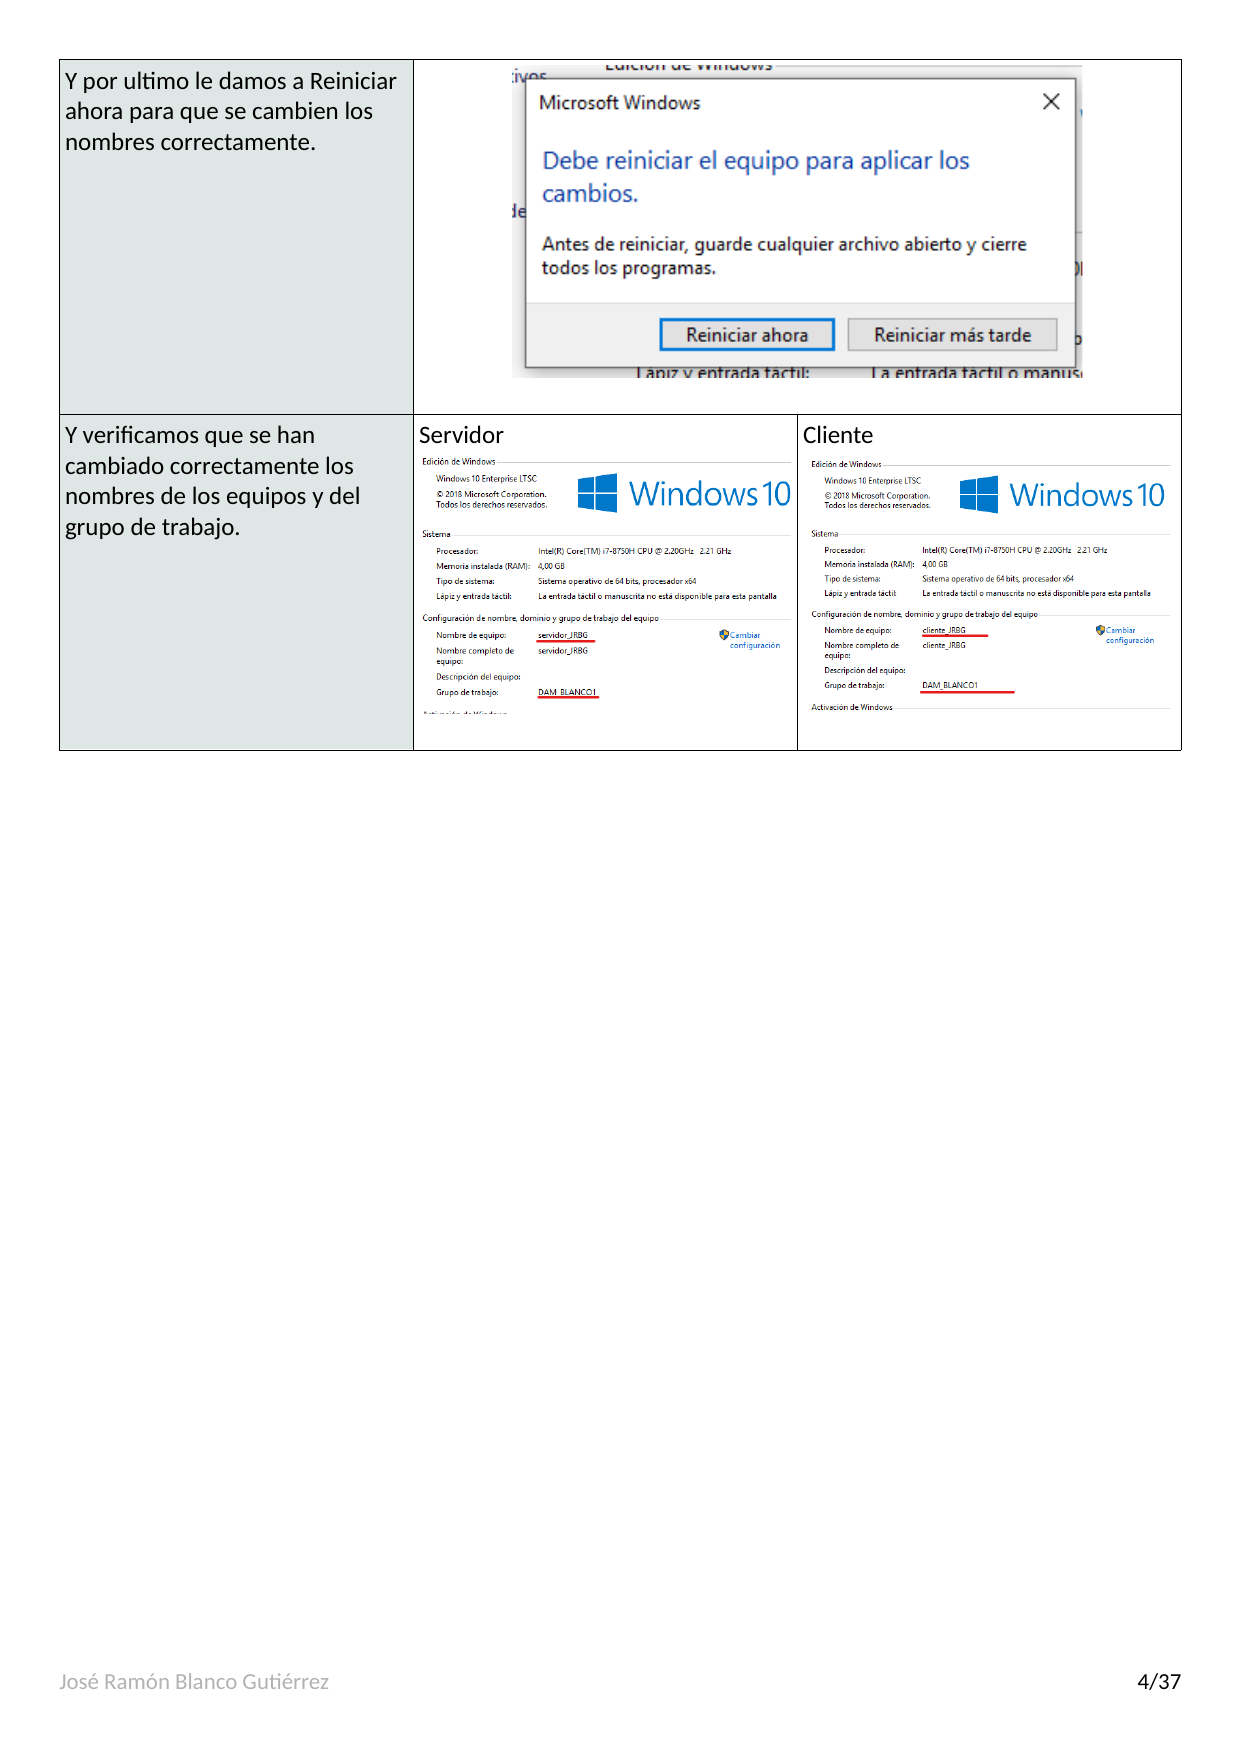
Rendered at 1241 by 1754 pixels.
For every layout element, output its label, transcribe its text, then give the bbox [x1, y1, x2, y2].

picture [802, 450, 1176, 712]
table_cell Servidor [414, 415, 797, 749]
picture [512, 65, 1083, 378]
picture [418, 450, 792, 714]
table_cell [414, 60, 1181, 414]
table_cell Y por ultimo le damos a Reiniciar ahora para que se cambien los nombres correctamente. [60, 60, 413, 414]
table_cell Y verificamos que se han cambiado correctamente los nombres de los equipos y del grupo de trabajo. [60, 415, 413, 749]
table_cell Cliente [798, 415, 1181, 749]
